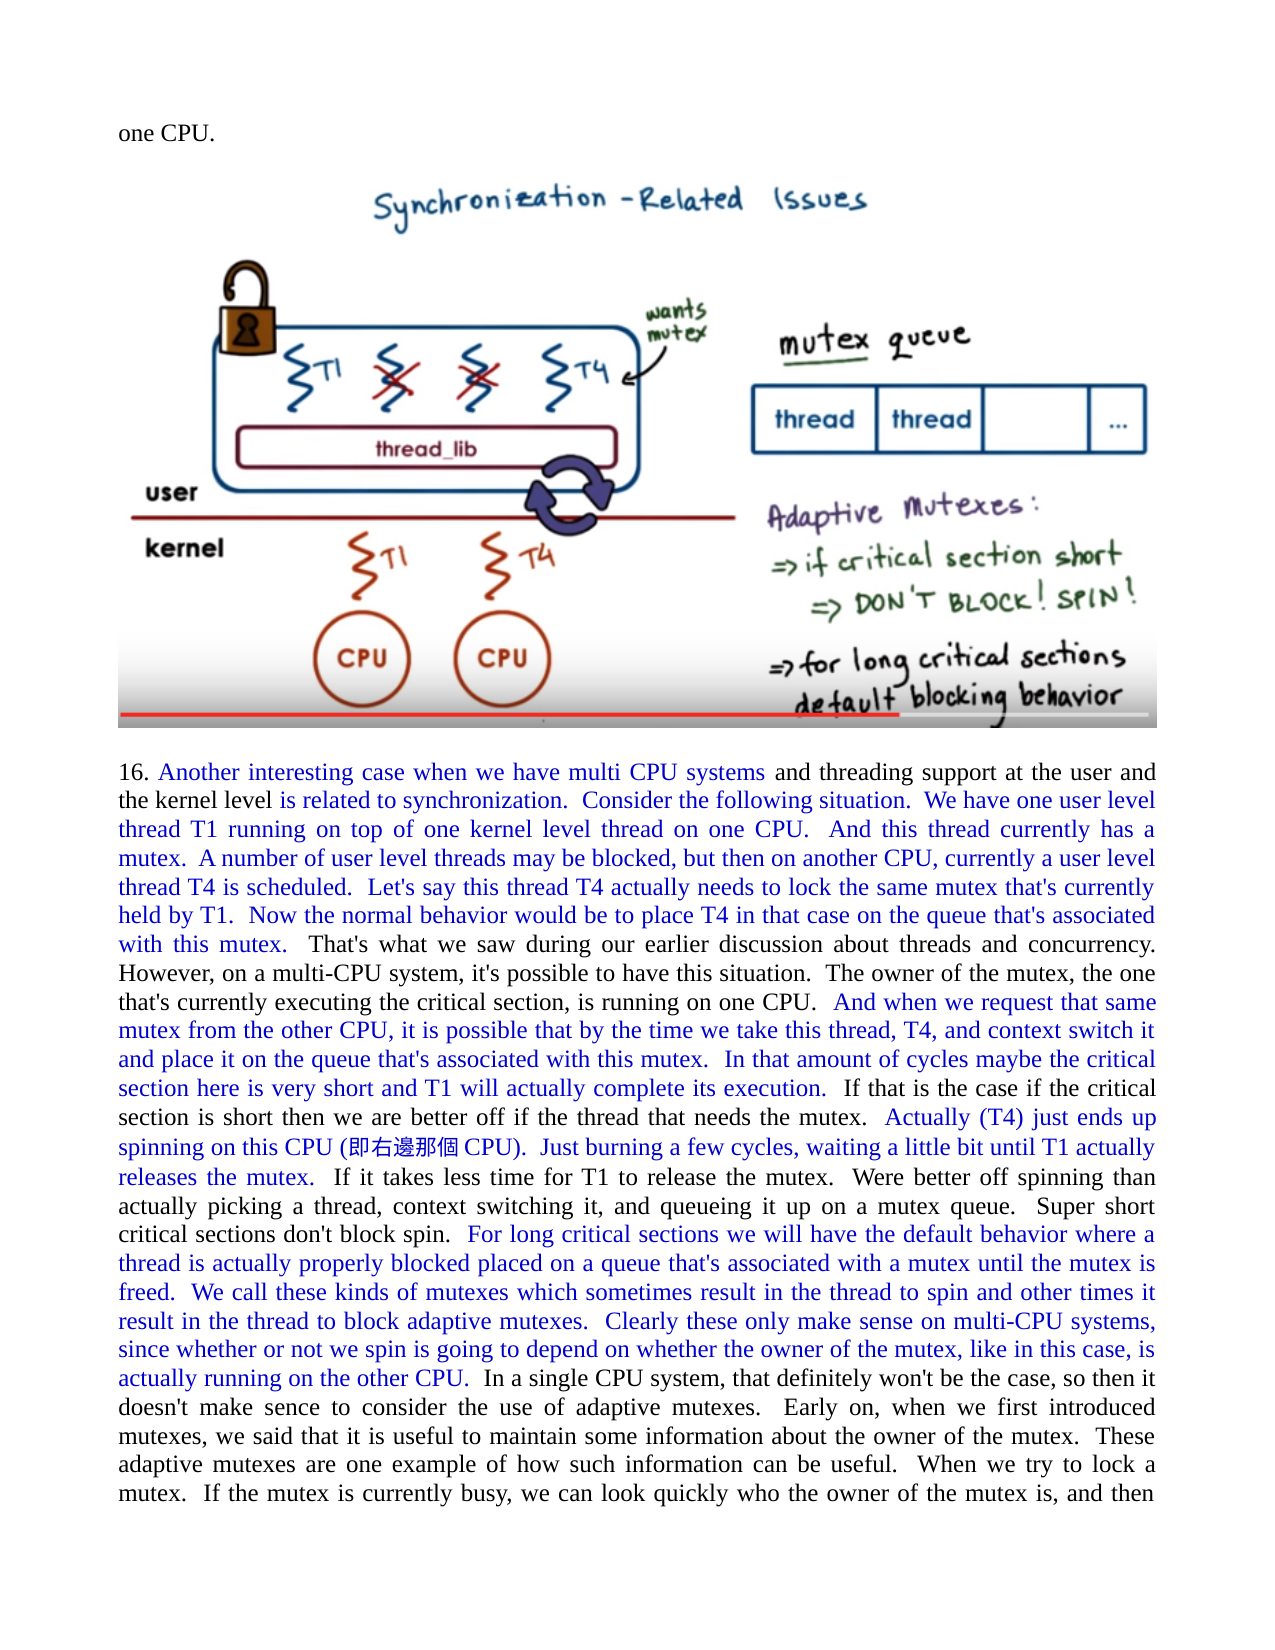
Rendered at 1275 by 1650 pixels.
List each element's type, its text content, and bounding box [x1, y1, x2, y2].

text one CPU. [118, 118, 1157, 147]
text 16. Another interesting case when we have multi CPU systems and threading support at the user and the kernel level is related to synchronization. Consider the following situation. We have one user level thread T1 running on top of one kernel level thread on one CPU. And this thread currently has a mutex. A number of user level threads may be blocked, but then on another CPU, currently a user level thread T4 is scheduled. Let's say this thread T4 actually needs to lock the same mutex that's currently held by T1. Now the normal behavior would be to place T4 in that case on the queue that's associated with this mutex. That's what we saw during our earlier discussion about threads and concurrency. However, on a multi-CPU system, it's possible to have this situation. The owner of the mutex, the one that's currently executing the critical section, is running on one CPU. And when we request that same mutex from the other CPU, it is possible that by the time we take this thread, T4, and context switch it and place it on the queue that's associated with this mutex. In that amount of cycles maybe the critical section here is very short and T1 will actually complete its execution. If that is the case if the critical section is short then we are better off if the thread that needs the mutex. Actually (T4) just ends up spinning on this CPU (即右邊那個CPU). Just burning a few cycles, waiting a little bit until T1 actually releases the mutex. If it takes less time for T1 to release the mutex. Were better off spinning than actually picking a thread, context switching it, and queueing it up on a mutex queue. Super short critical sections don't block spin. For long critical sections we will have the default behavior where a thread is actually properly blocked placed on a queue that's associated with a mutex until the mutex is freed. We call these kinds of mutexes which sometimes result in the thread to spin and other times it result in the thread to block adaptive mutexes. Clearly these only make sense on multi-CPU systems, since whether or not we spin is going to depend on whether the owner of the mutex, like in this case, is actually running on the other CPU. In a single CPU system, that definitely won't be the case, so then it doesn't make sence to consider the use of adaptive mutexes. Early on, when we first introduced mutexes, we said that it is useful to maintain some information about the owner of the mutex. These adaptive mutexes are one example of how such information can be useful. When we try to lock a mutex. If the mutex is currently busy, we can look quickly who the owner of the mutex is, and then [118, 757, 1157, 1507]
picture [118, 175, 1157, 728]
